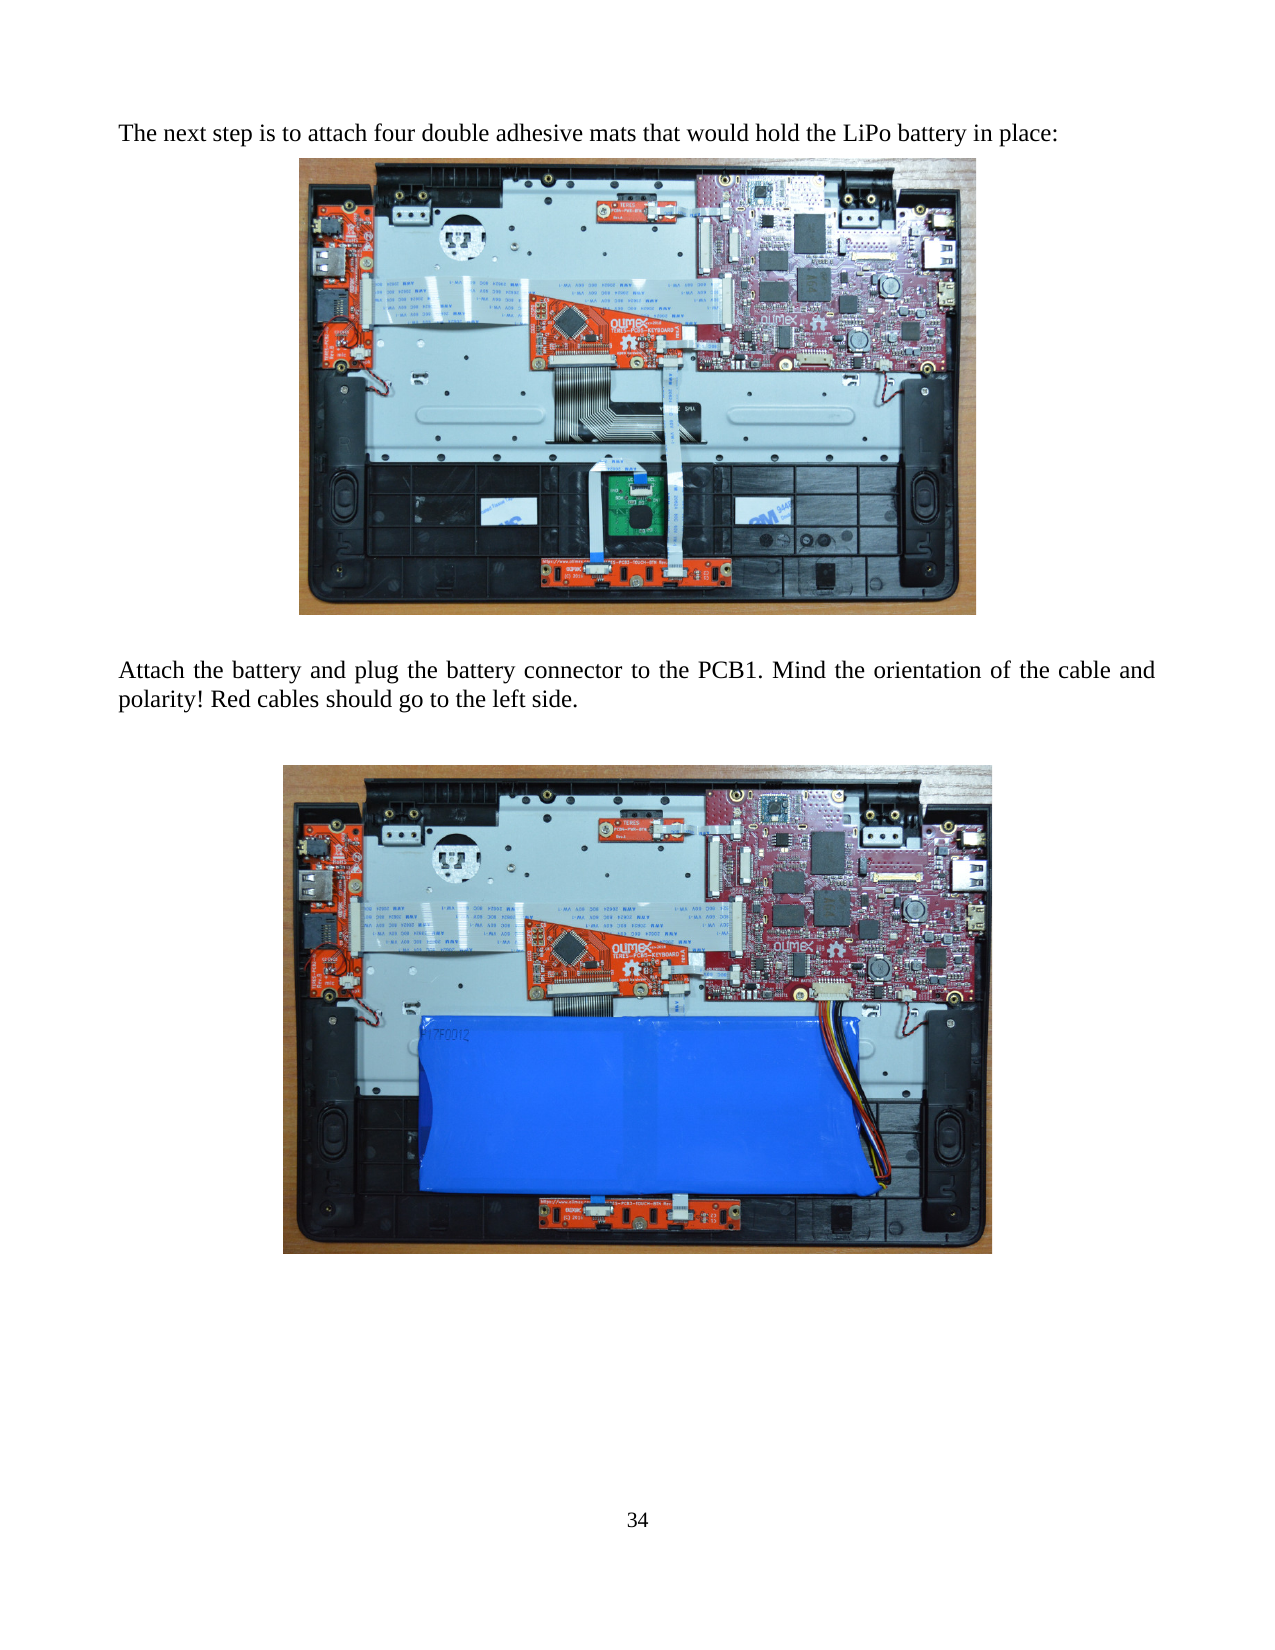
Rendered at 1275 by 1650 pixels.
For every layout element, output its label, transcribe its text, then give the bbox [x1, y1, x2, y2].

text Attach the battery and plug the battery connector to the PCB1. Mind the orientation of the cable and polarity! Red cables should go to the left side. [118, 655, 1157, 713]
text The next step is to attach four double adhesive mats that would hold the LiPo battery in place: [118, 118, 1157, 147]
picture [283, 765, 993, 1254]
picture [299, 158, 977, 615]
